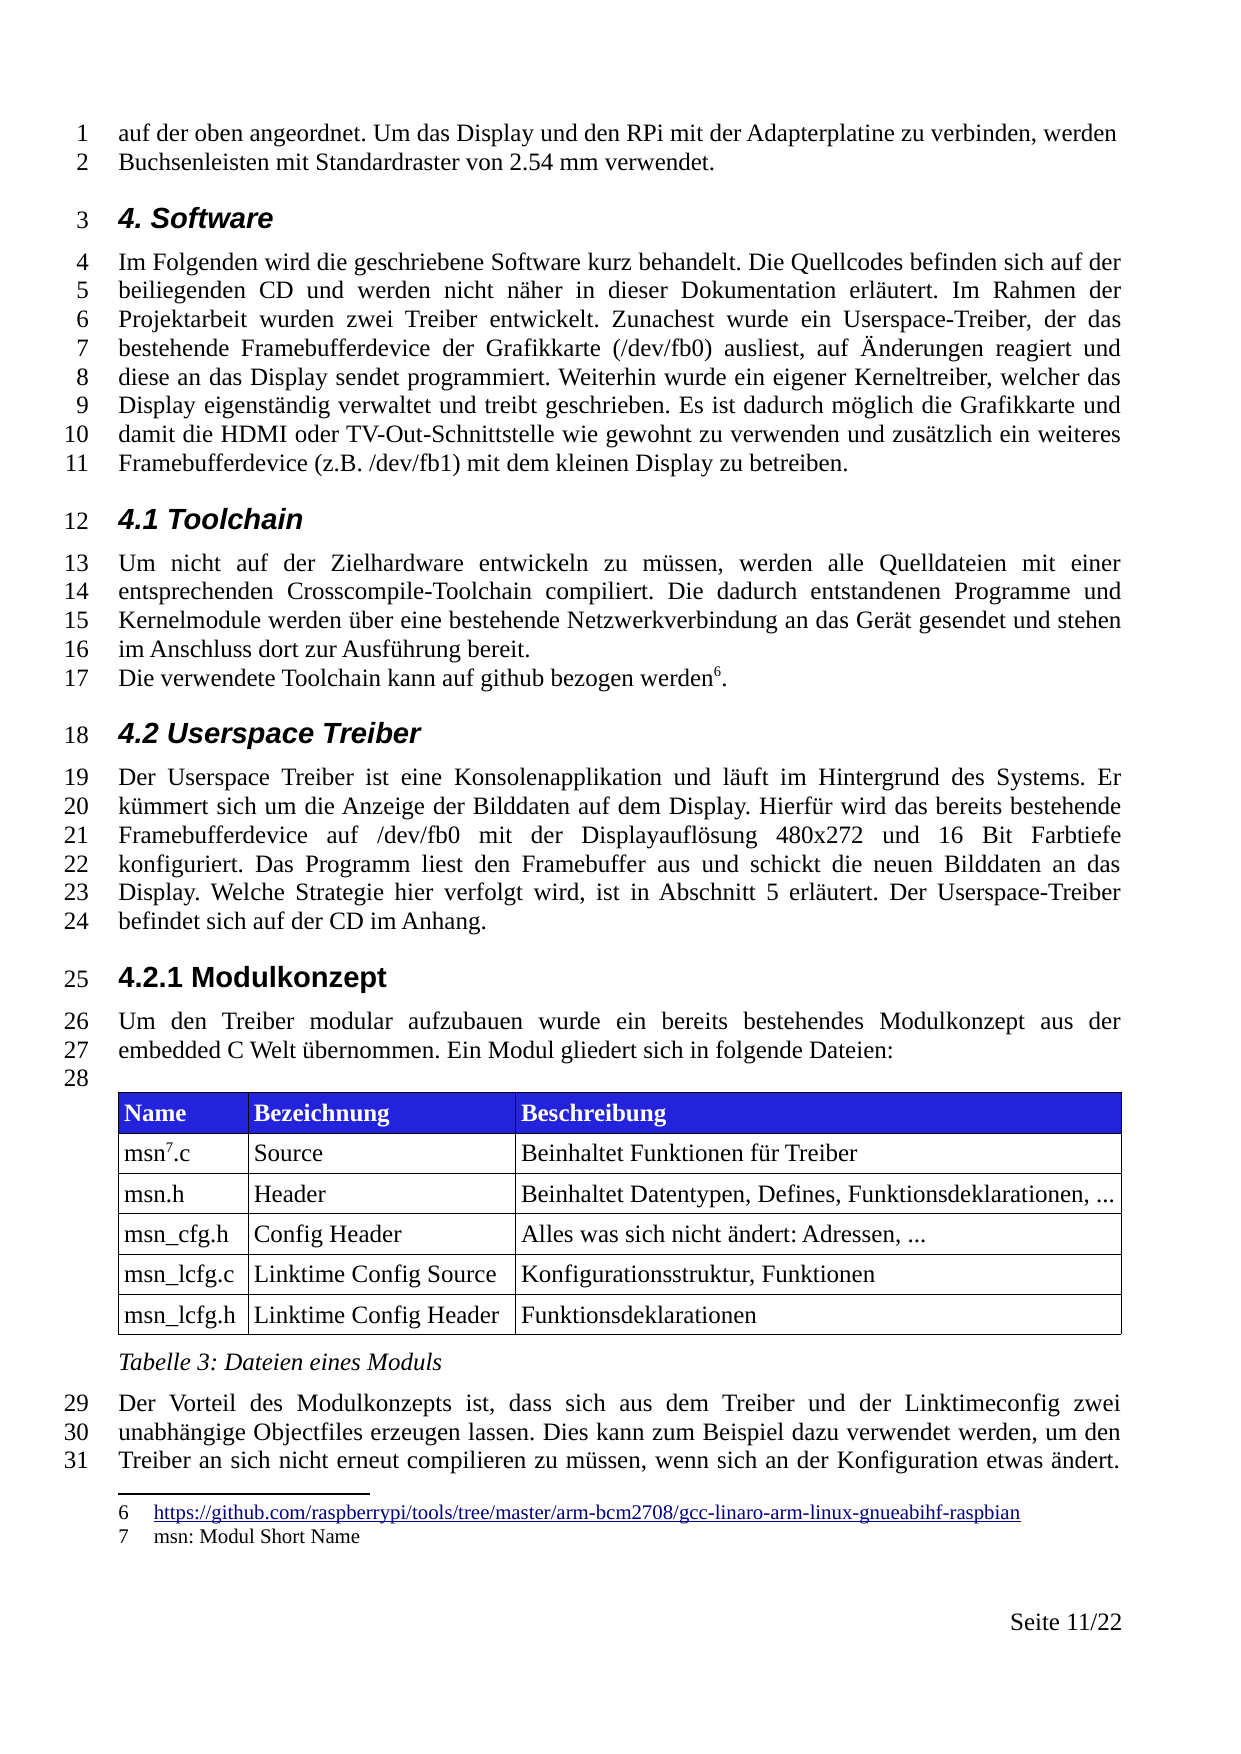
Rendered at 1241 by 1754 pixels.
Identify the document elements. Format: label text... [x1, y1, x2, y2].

text Der Vorteil des Modulkonzepts ist, dass sich aus dem Treiber und der Linktimeconfig zwei unabhängige Objectfiles erzeugen lassen. Dies kann zum Beispiel dazu verwendet werden, um den Treiber an sich nicht erneut compilieren zu müssen, wenn sich an der Konfiguration etwas ändert. Im professionellen Umfeld wird ein solches Modulkonzept verwendet, um den Treiber als geistiges Eigentum nicht offenlegen zu müssen, dem Kunden jedoch den vollen Konfigurationsumfang bieten zu können. Dies ist im Rahmen der Projektarbeit zwar nicht nötig, aber es erleichtert die Konfiguration des Treibers, da eine logisch saubere Trennung zwischen Konfiguration und Treiber ermöglicht wird. Das Modulkonzept ist an Autosar angelehnt, verzichtet aber weitestgehend auf die in Autosar spezifizierten Strukturen und Datentypen (vgl. [5]). Im Modul beinhaltete Dateien sind Tabelle 3 zu entnehmen. [118, 1388, 1122, 1474]
text Um nicht auf der Zielhardware entwickeln zu müssen, werden alle Quelldateien mit einer entsprechenden Crosscompile-Toolchain compiliert. Die dadurch entstandenen Programme und Kernelmodule werden über eine bestehende Netzwerkverbindung an das Gerät gesendet und stehen im Anschluss dort zur Ausführung bereit. [118, 548, 1122, 663]
table_cell Linktime Config Source [249, 1255, 515, 1294]
table_header Beschreibung [516, 1093, 1121, 1133]
text auf der oben angeordnet. Um das Display und den RPi mit der Adapterplatine zu verbinden, werden Buchsenleisten mit Standardraster von 2.54 mm verwendet. [118, 118, 1122, 176]
text https://github.com/raspberrypi/tools/tree/master/arm-bcm2708/gcc-linaro-arm-linux-gnueabihf-raspbian [118, 1500, 1122, 1524]
subtitle 4.2.1 Modulkonzept [118, 960, 1122, 993]
table_cell Config Header [249, 1214, 515, 1253]
text Die verwendete Toolchain kann auf github bezogen werden. [118, 663, 1122, 691]
subtitle 4.1 Toolchain [118, 502, 1122, 535]
table_cell msn_lcfg.h [119, 1295, 248, 1334]
table_cell Linktime Config Header [249, 1295, 515, 1334]
text Der Userspace Treiber ist eine Konsolenapplikation und läuft im Hintergrund des Systems. Er kümmert sich um die Anzeige der Bilddaten auf dem Display. Hierfür wird das bereits bestehende Framebufferdevice auf /dev/fb0 mit der Displayauflösung 480x272 und 16 Bit Farbtiefe konfiguriert. Das Programm liest den Framebuffer aus und schickt die neuen Bilddaten an das Display. Welche Strategie hier verfolgt wird, ist in Abschnitt 5 erläutert. Der Userspace-Treiber befindet sich auf der CD im Anhang. [118, 762, 1122, 935]
table_cell msn.c [119, 1134, 248, 1173]
subtitle 4. Software [118, 201, 1122, 234]
text Um den Treiber modular aufzubauen wurde ein bereits bestehendes Modulkonzept aus der embedded C Welt übernommen. Ein Modul gliedert sich in folgende Dateien: [118, 1006, 1122, 1063]
table_cell Beinhaltet Funktionen für Treiber [516, 1134, 1121, 1173]
table_cell msn.h [119, 1174, 248, 1213]
text Tabelle 3: Dateien eines Moduls [118, 1347, 1122, 1376]
subtitle 4.2 Userspace Treiber [118, 716, 1122, 750]
text Im Folgenden wird die geschriebene Software kurz behandelt. Die Quellcodes befinden sich auf der beiliegenden CD und werden nicht näher in dieser Dokumentation erläutert. Im Rahmen der Projektarbeit wurden zwei Treiber entwickelt. Zunachest wurde ein Userspace-Treiber, der das bestehende Framebufferdevice der Grafikkarte (/dev/fb0) ausliest, auf Änderungen reagiert und diese an das Display sendet programmiert. Weiterhin wurde ein eigener Kerneltreiber, welcher das Display eigenständig verwaltet und treibt geschrieben. Es ist dadurch möglich die Grafikkarte und damit die HDMI oder TV-Out-Schnittstelle wie gewohnt zu verwenden und zusätzlich ein weiteres Framebufferdevice (z.B. /dev/fb1) mit dem kleinen Display zu betreiben. [118, 247, 1122, 477]
table_header Bezeichnung [249, 1093, 515, 1133]
table_cell Konfigurationsstruktur, Funktionen [516, 1255, 1121, 1294]
table_cell Alles was sich nicht ändert: Adressen, ... [516, 1214, 1121, 1253]
table_cell Header [249, 1174, 515, 1213]
table_cell msn_cfg.h [119, 1214, 248, 1253]
table_cell Funktionsdeklarationen [516, 1295, 1121, 1334]
table_header Name [119, 1093, 248, 1133]
table_cell Source [249, 1134, 515, 1173]
table_cell msn_lcfg.c [119, 1255, 248, 1294]
table_cell Beinhaltet Datentypen, Defines, Funktionsdeklarationen, ... [516, 1174, 1121, 1213]
